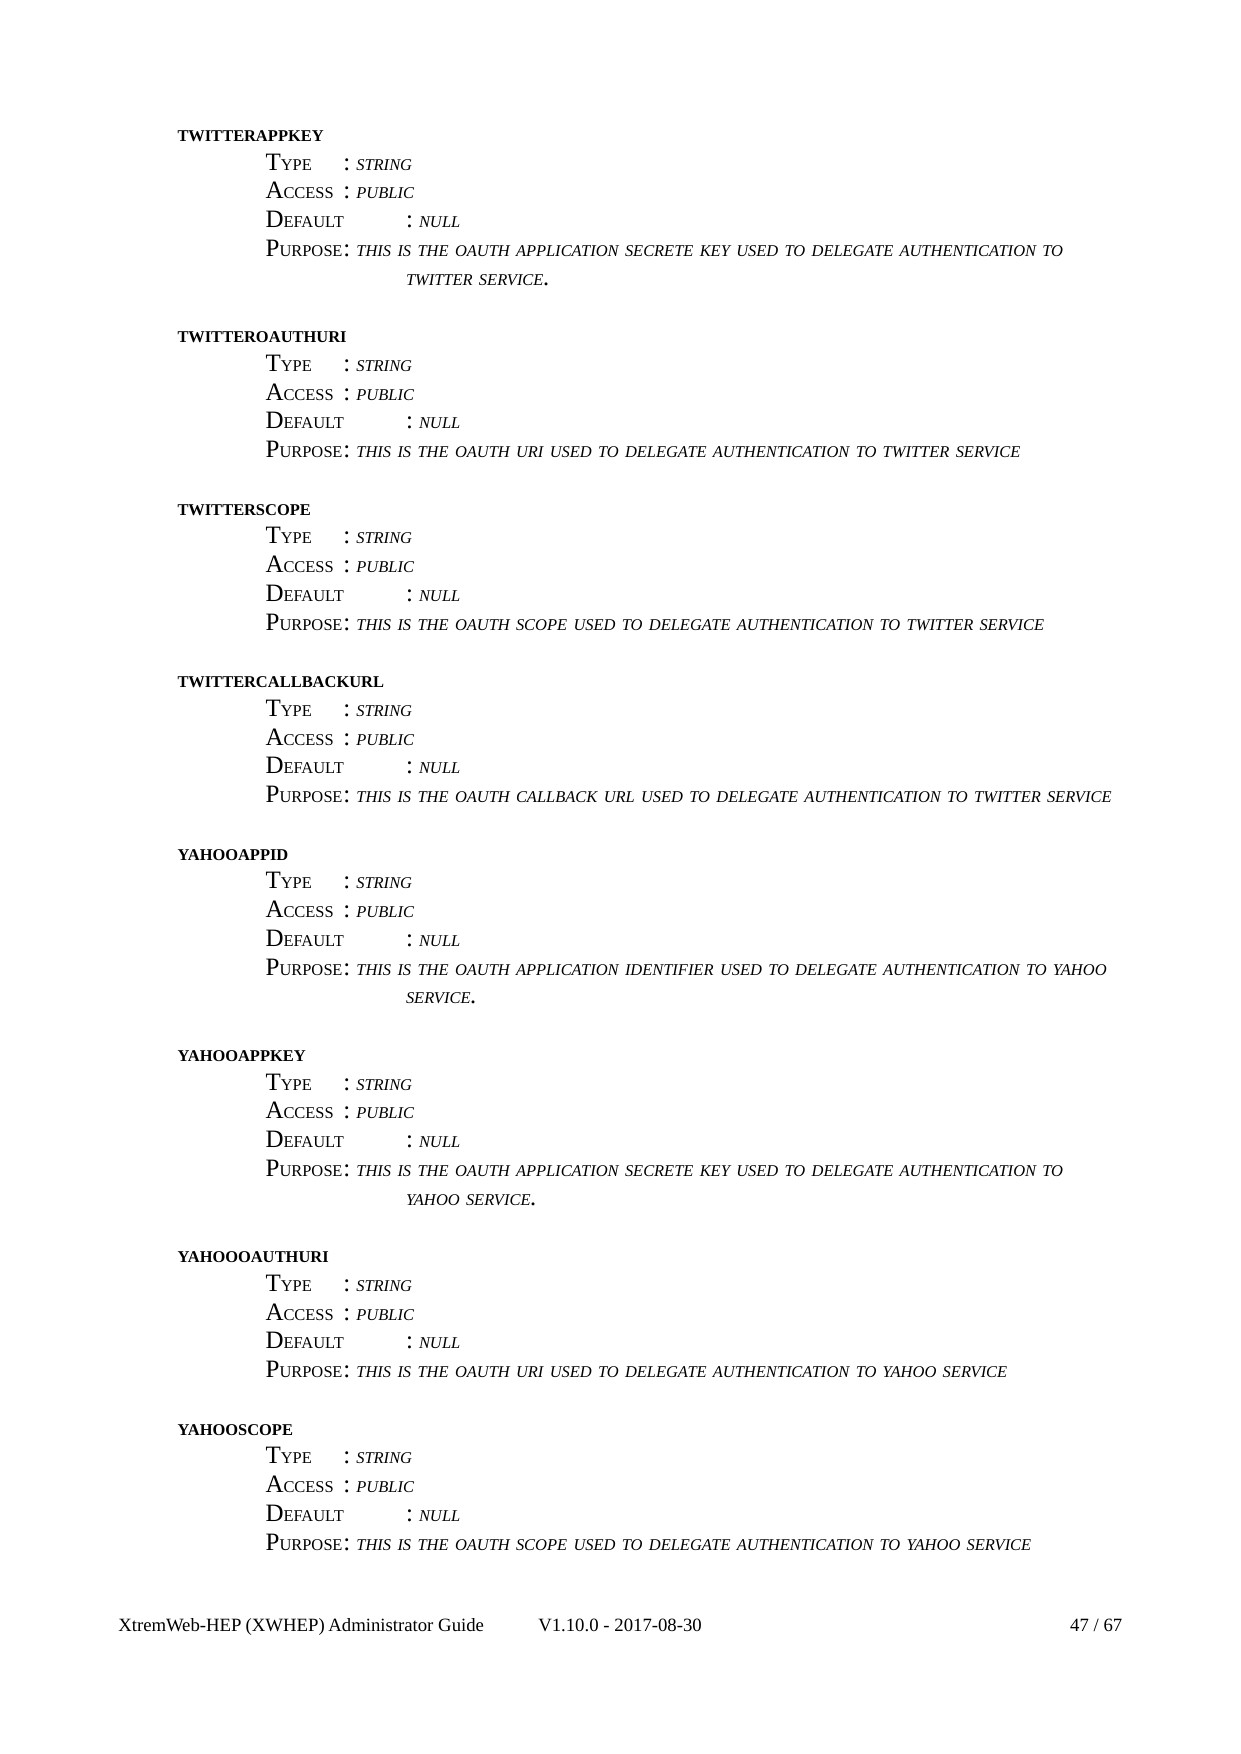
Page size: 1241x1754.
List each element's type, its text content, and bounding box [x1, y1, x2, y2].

text Access : public [265, 1096, 1122, 1124]
text Default : null [265, 1326, 1122, 1354]
text twitterappkey [177, 118, 1122, 147]
text yahooappid [177, 837, 1122, 866]
text Type : string [265, 693, 1122, 722]
text Access : public [265, 1469, 1122, 1498]
text twittercallbackurl [177, 664, 1122, 693]
text twitterscope [177, 492, 1122, 521]
text Default : null [265, 923, 1122, 952]
text yahooappkey [177, 1038, 1122, 1067]
text Type : string [265, 348, 1122, 377]
text Purpose : this is the oauth scope used to delegate authentication to twitter service [265, 607, 1122, 636]
text Purpose : this is the oauth uri used to delegate authentication to twitter service [265, 434, 1122, 463]
text Type : string [265, 1268, 1122, 1297]
text Default : null [265, 1124, 1122, 1153]
text Type : string [265, 521, 1122, 549]
text Purpose : this is the oauth scope used to delegate authentication to yahoo service [265, 1527, 1122, 1556]
text Access : public [265, 549, 1122, 578]
text yahoooauthuri [177, 1239, 1122, 1268]
text Type : string [265, 1067, 1122, 1096]
text Default : null [265, 751, 1122, 779]
text Default : null [265, 1498, 1122, 1527]
text Access : public [265, 722, 1122, 751]
text Default : null [265, 406, 1122, 434]
text Access : public [265, 176, 1122, 204]
text Access : public [265, 894, 1122, 923]
text Purpose : this is the oauth application secrete key used to delegate authentication to twitter service. [265, 233, 1122, 291]
text Purpose : this is the oauth application identifier used to delegate authentication to yahoo service. [265, 952, 1122, 1009]
text twitteroauthuri [177, 319, 1122, 348]
text Type : string [265, 866, 1122, 894]
text Type : string [265, 1441, 1122, 1469]
text Purpose : this is the oauth callback url used to delegate authentication to twitter service [265, 779, 1122, 808]
text Purpose : this is the oauth uri used to delegate authentication to yahoo service [265, 1354, 1122, 1383]
text Access : public [265, 377, 1122, 406]
text Type : string [265, 147, 1122, 176]
text yahooscope [177, 1412, 1122, 1441]
text Access : public [265, 1297, 1122, 1326]
text Default : null [265, 578, 1122, 607]
text Purpose : this is the oauth application secrete key used to delegate authentication to yahoo service. [265, 1153, 1122, 1211]
text Default : null [265, 204, 1122, 233]
